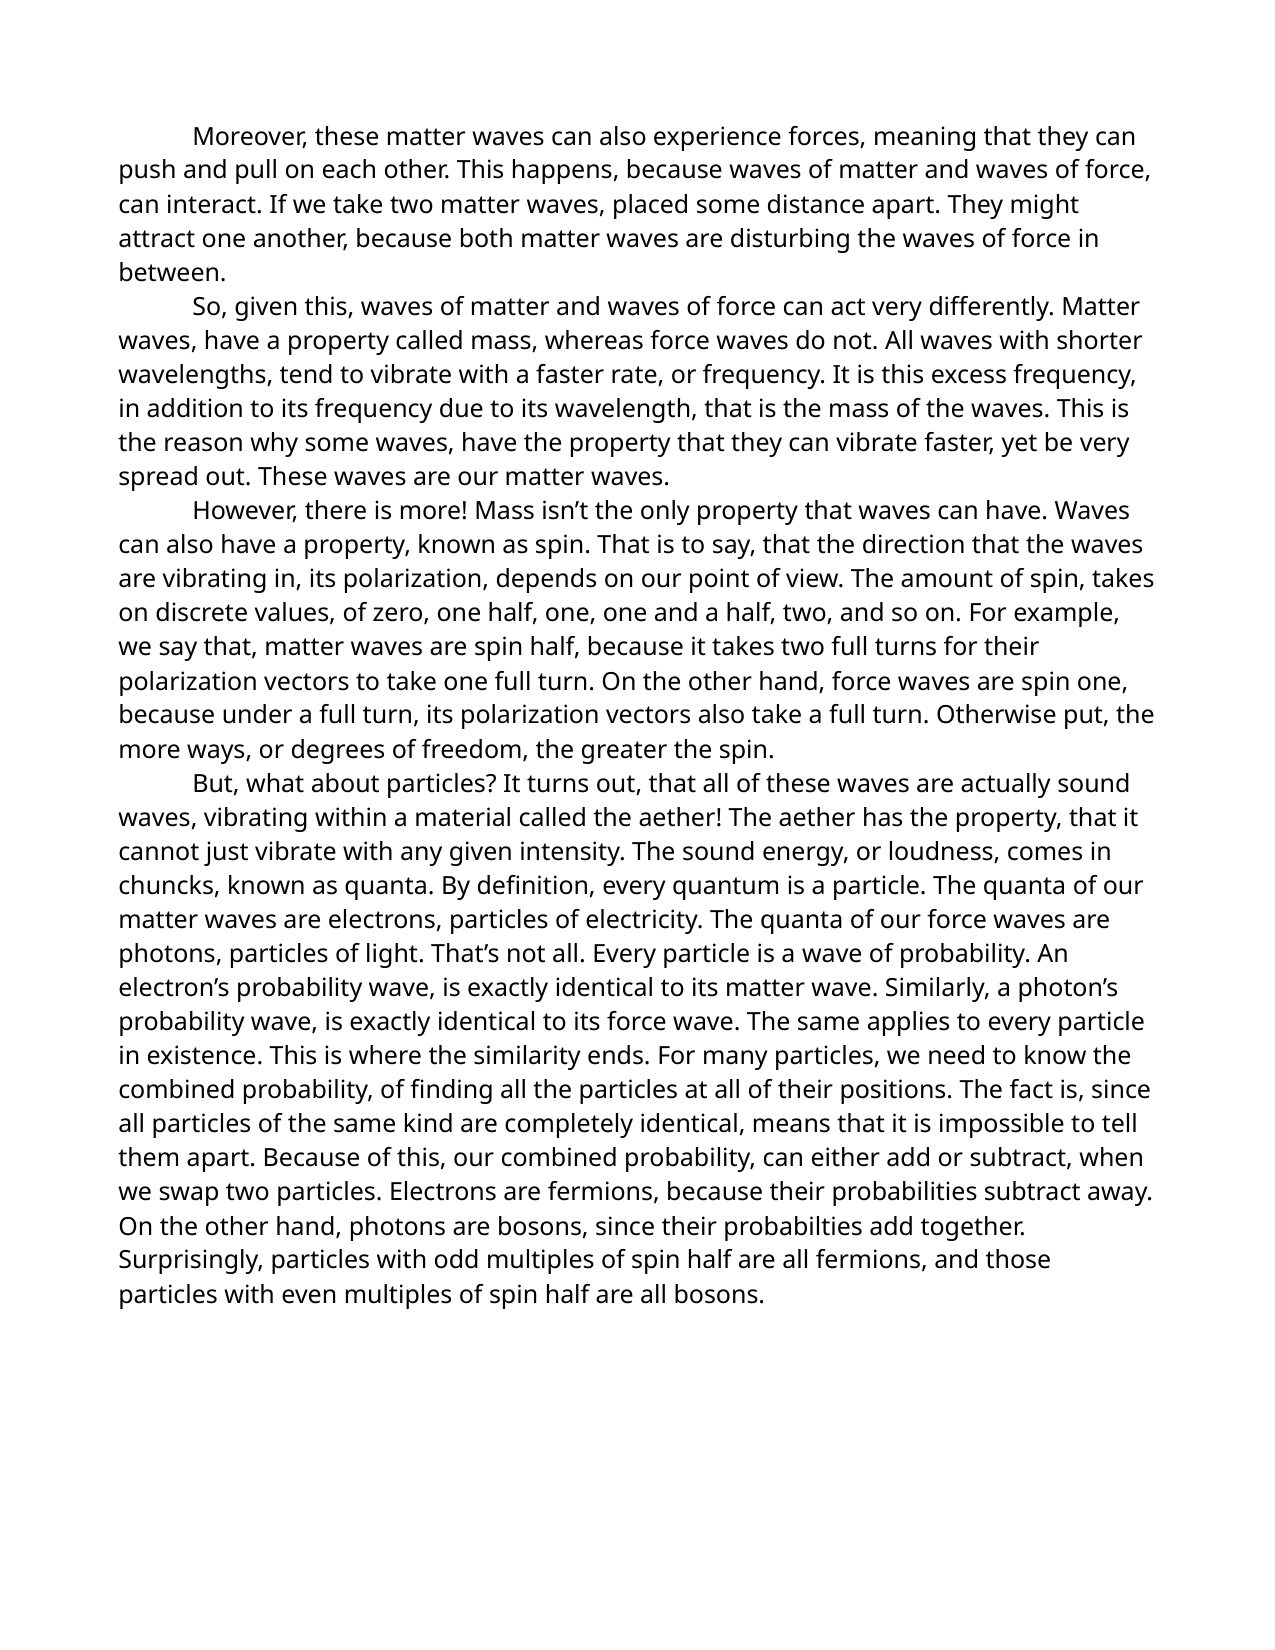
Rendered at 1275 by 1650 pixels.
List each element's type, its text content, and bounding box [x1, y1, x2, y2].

text So, given this, waves of matter and waves of force can act very differently. Matter waves, have a property called mass, whereas force waves do not. All waves with shorter wavelengths, tend to vibrate with a faster rate, or frequency. It is this excess frequency, in addition to its frequency due to its wavelength, that is the mass of the waves. This is the reason why some waves, have the property that they can vibrate faster, yet be very spread out. These waves are our matter waves. [118, 288, 1157, 493]
text However, there is more! Mass isn’t the only property that waves can have. Waves can also have a property, known as spin. That is to say, that the direction that the waves are vibrating in, its polarization, depends on our point of view. The amount of spin, takes on discrete values, of zero, one half, one, one and a half, two, and so on. For example, we say that, matter waves are spin half, because it takes two full turns for their polarization vectors to take one full turn. On the other hand, force waves are spin one, because under a full turn, its polarization vectors also take a full turn. Otherwise put, the more ways, or degrees of freedom, the greater the spin. [118, 493, 1157, 765]
text Moreover, these matter waves can also experience forces, meaning that they can push and pull on each other. This happens, because waves of matter and waves of force, can interact. If we take two matter waves, placed some distance apart. They might attract one another, because both matter waves are disturbing the waves of force in between. [118, 118, 1157, 288]
text But, what about particles? It turns out, that all of these waves are actually sound waves, vibrating within a material called the aether! The aether has the property, that it cannot just vibrate with any given intensity. The sound energy, or loudness, comes in chuncks, known as quanta. By definition, every quantum is a particle. The quanta of our matter waves are electrons, particles of electricity. The quanta of our force waves are photons, particles of light. That’s not all. Every particle is a wave of probability. An electron’s probability wave, is exactly identical to its matter wave. Similarly, a photon’s probability wave, is exactly identical to its force wave. The same applies to every particle in existence. This is where the similarity ends. For many particles, we need to know the combined probability, of finding all the particles at all of their positions. The fact is, since all particles of the same kind are completely identical, means that it is impossible to tell them apart. Because of this, our combined probability, can either add or subtract, when we swap two particles. Electrons are fermions, because their probabilities subtract away. On the other hand, photons are bosons, since their probabilties add together. Surprisingly, particles with odd multiples of spin half are all fermions, and those particles with even multiples of spin half are all bosons. [118, 765, 1157, 1310]
